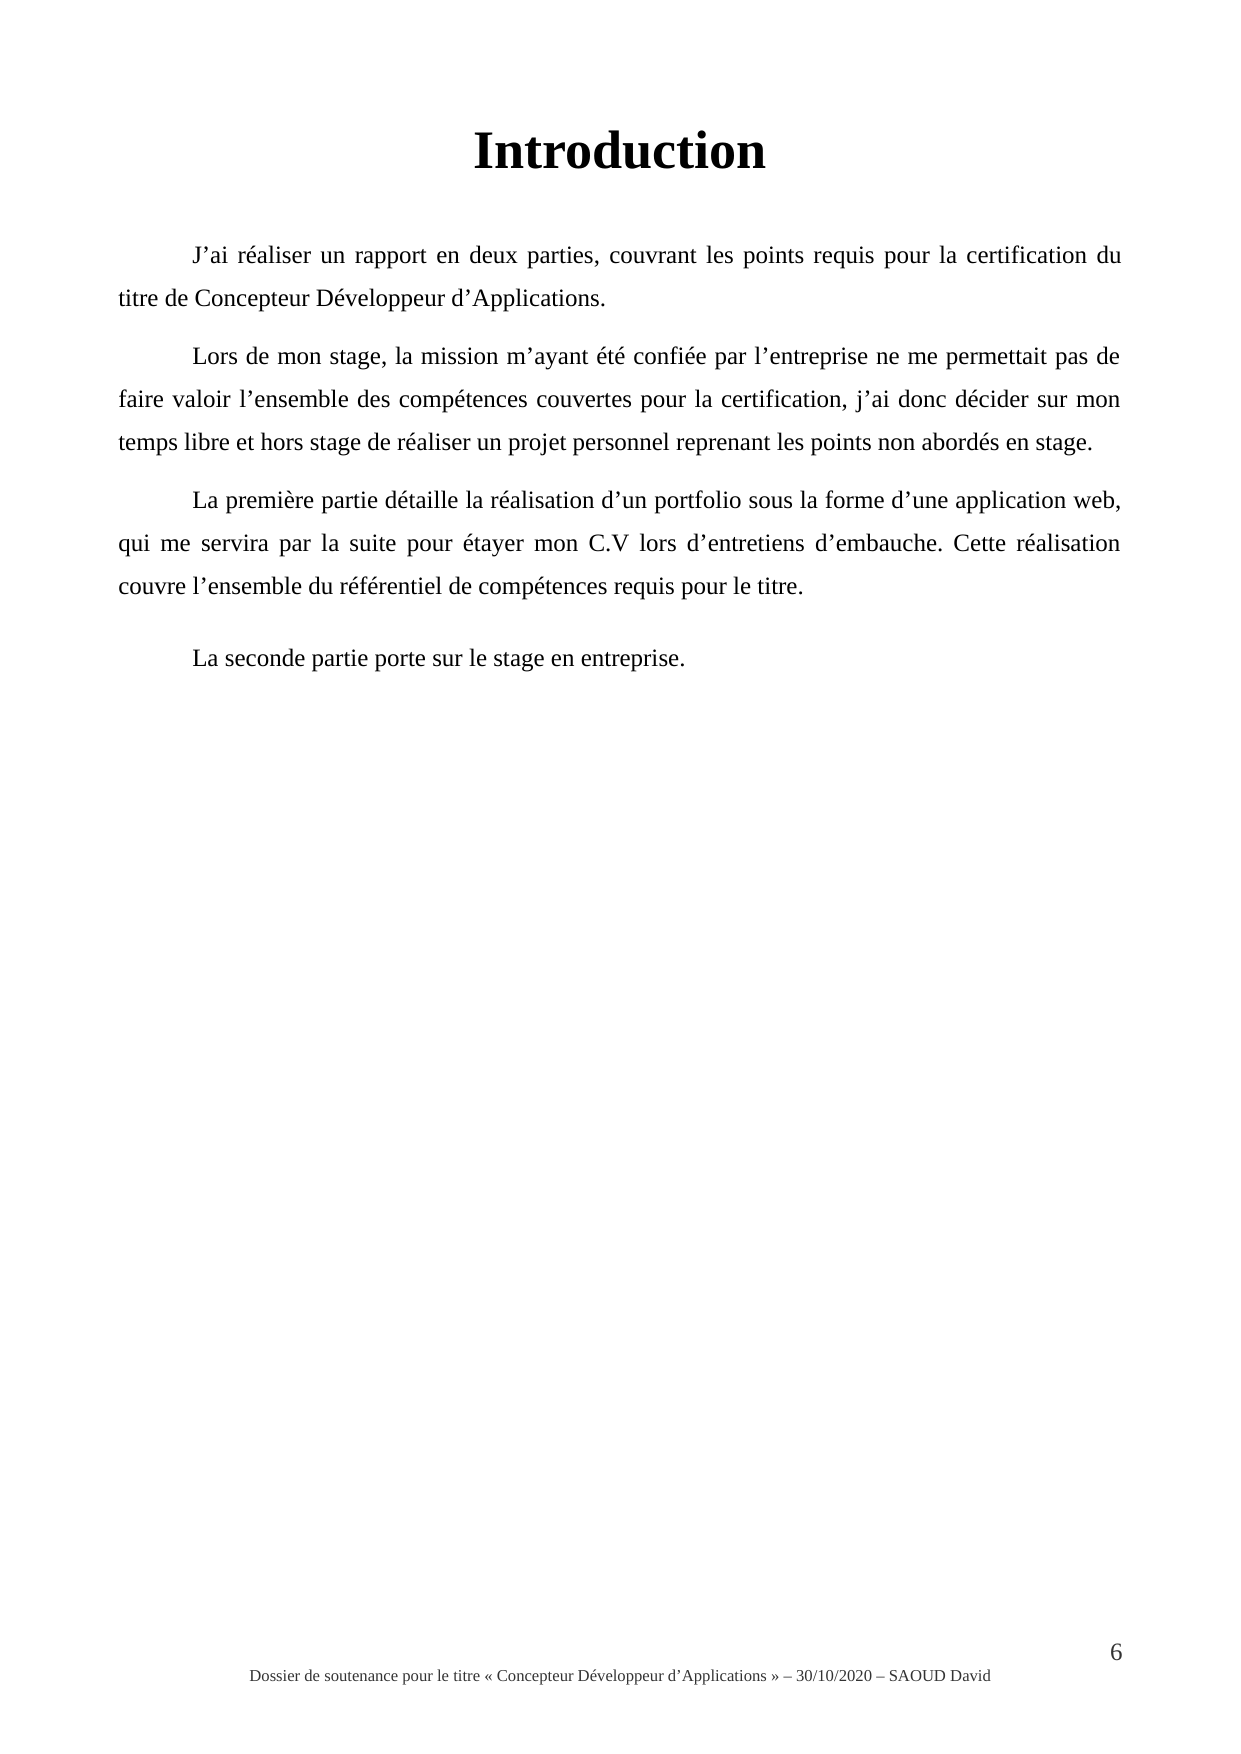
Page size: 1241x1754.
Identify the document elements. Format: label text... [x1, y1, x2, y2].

text La première partie détaille la réalisation d’un portfolio sous la forme d’une application web, qui me servira par la suite pour étayer mon C.V lors d’entretiens d’embauche. Cette réalisation couvre l’ensemble du référentiel de compétences requis pour le titre. [118, 485, 1122, 600]
text La seconde partie porte sur le stage en entreprise. [118, 643, 1122, 672]
subtitle Introduction [118, 118, 1122, 180]
text Lors de mon stage, la mission m’ayant été confiée par l’entreprise ne me permettait pas de faire valoir l’ensemble des compétences couvertes pour la certification, j’ai donc décider sur mon temps libre et hors stage de réaliser un projet personnel reprenant les points non abordés en stage. [118, 341, 1122, 456]
text J’ai réaliser un rapport en deux parties, couvrant les points requis pour la certification du titre de Concepteur Développeur d’Applications. [118, 240, 1122, 312]
